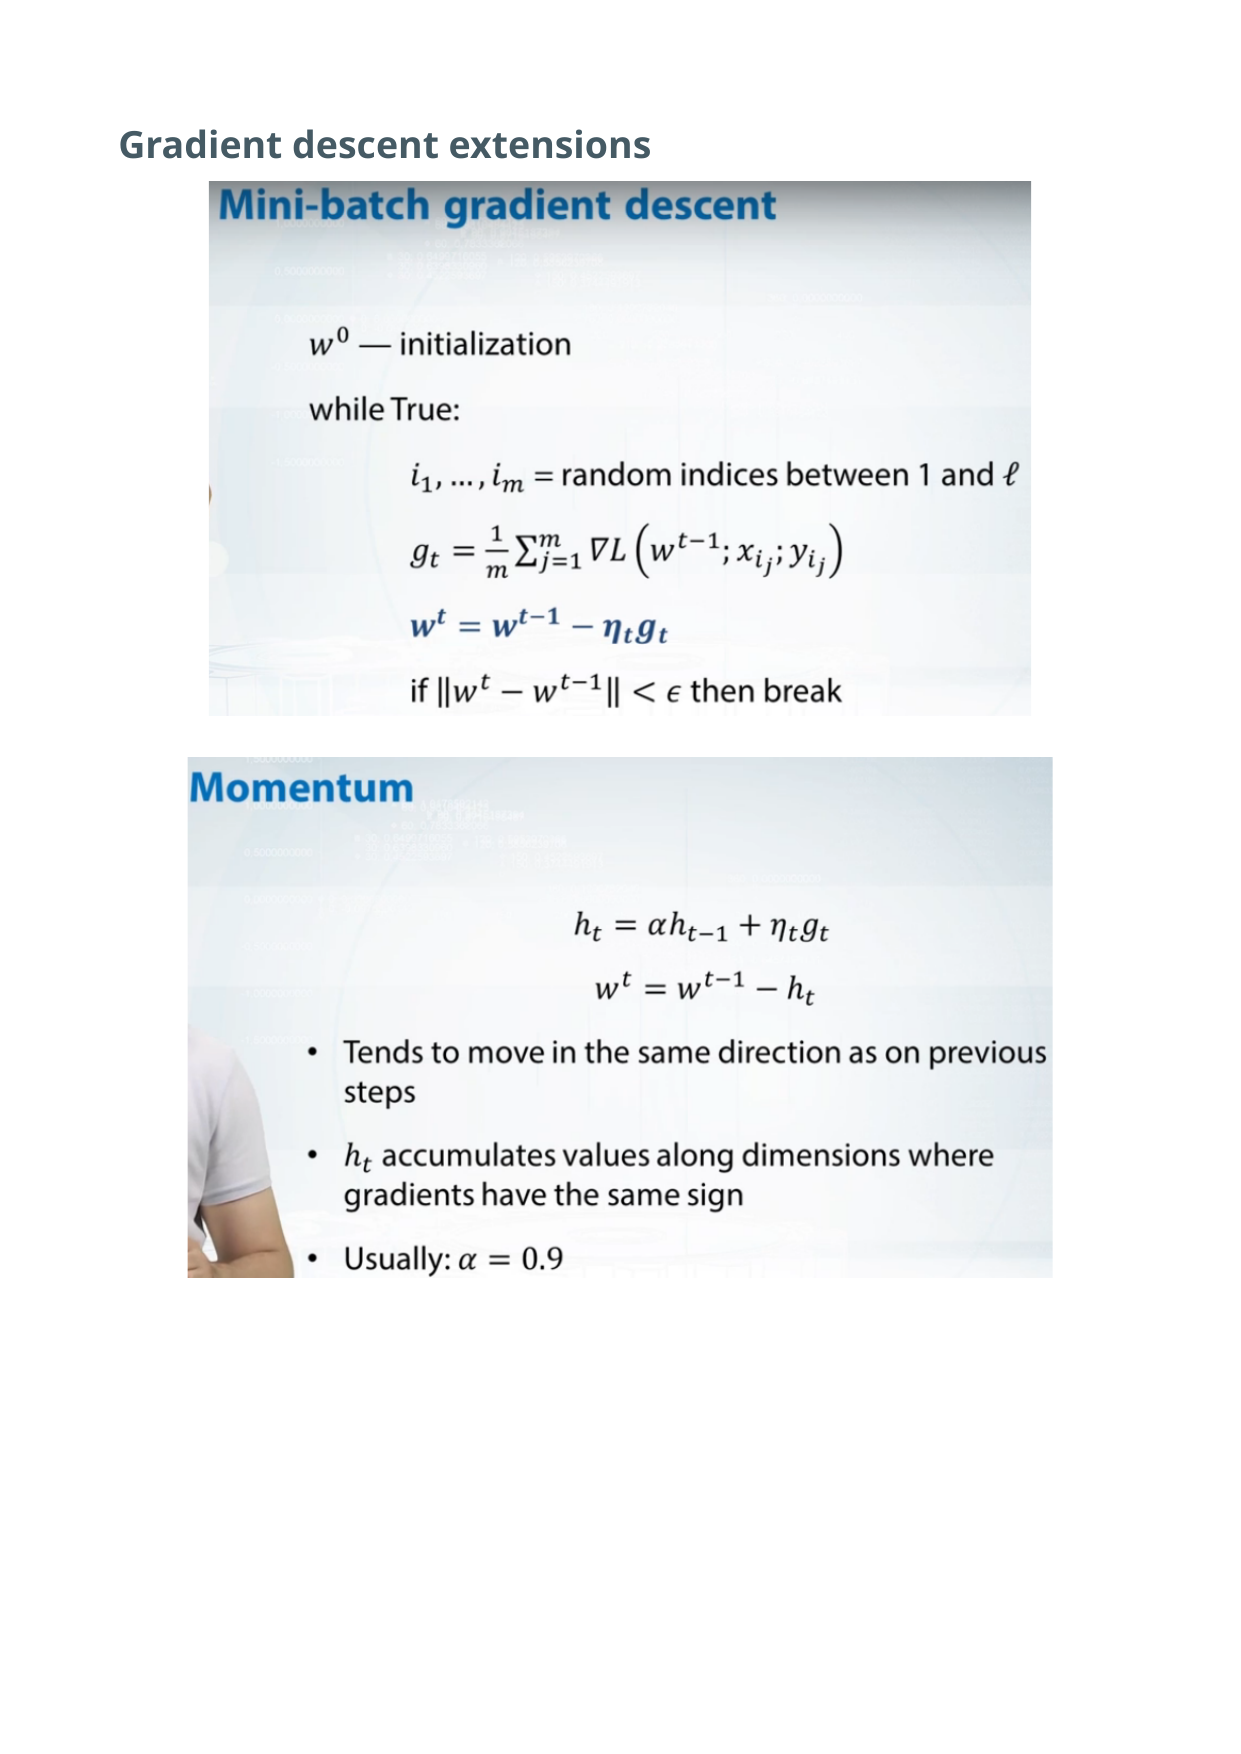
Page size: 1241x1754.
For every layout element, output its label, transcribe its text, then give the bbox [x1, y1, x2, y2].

picture [187, 757, 1053, 1278]
subtitle Gradient descent extensions [118, 118, 1122, 169]
picture [208, 181, 1032, 716]
